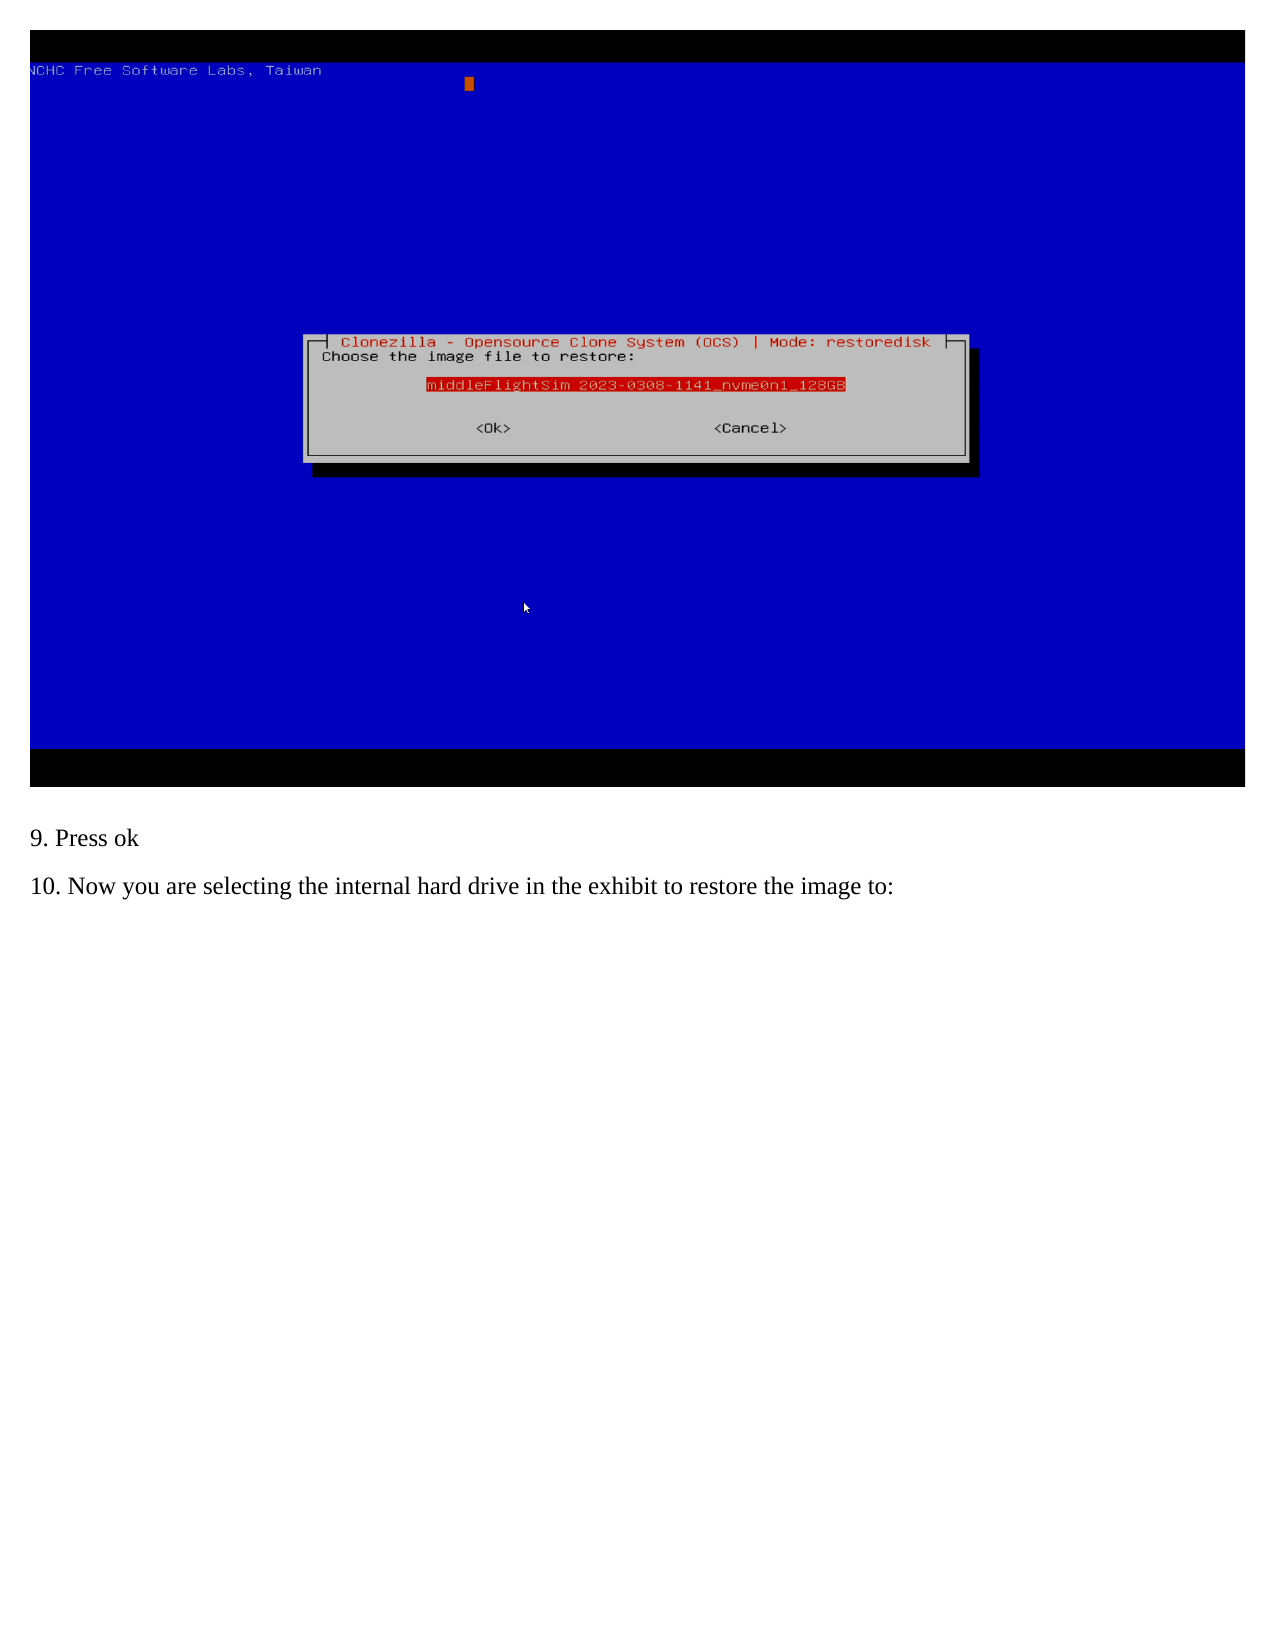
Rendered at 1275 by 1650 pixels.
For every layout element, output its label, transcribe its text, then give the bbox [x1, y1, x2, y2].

text 10. Now you are selecting the internal hard drive in the exhibit to restore the image to: [30, 871, 1245, 900]
text 9. Press ok [30, 787, 1245, 852]
picture [30, 30, 1246, 787]
